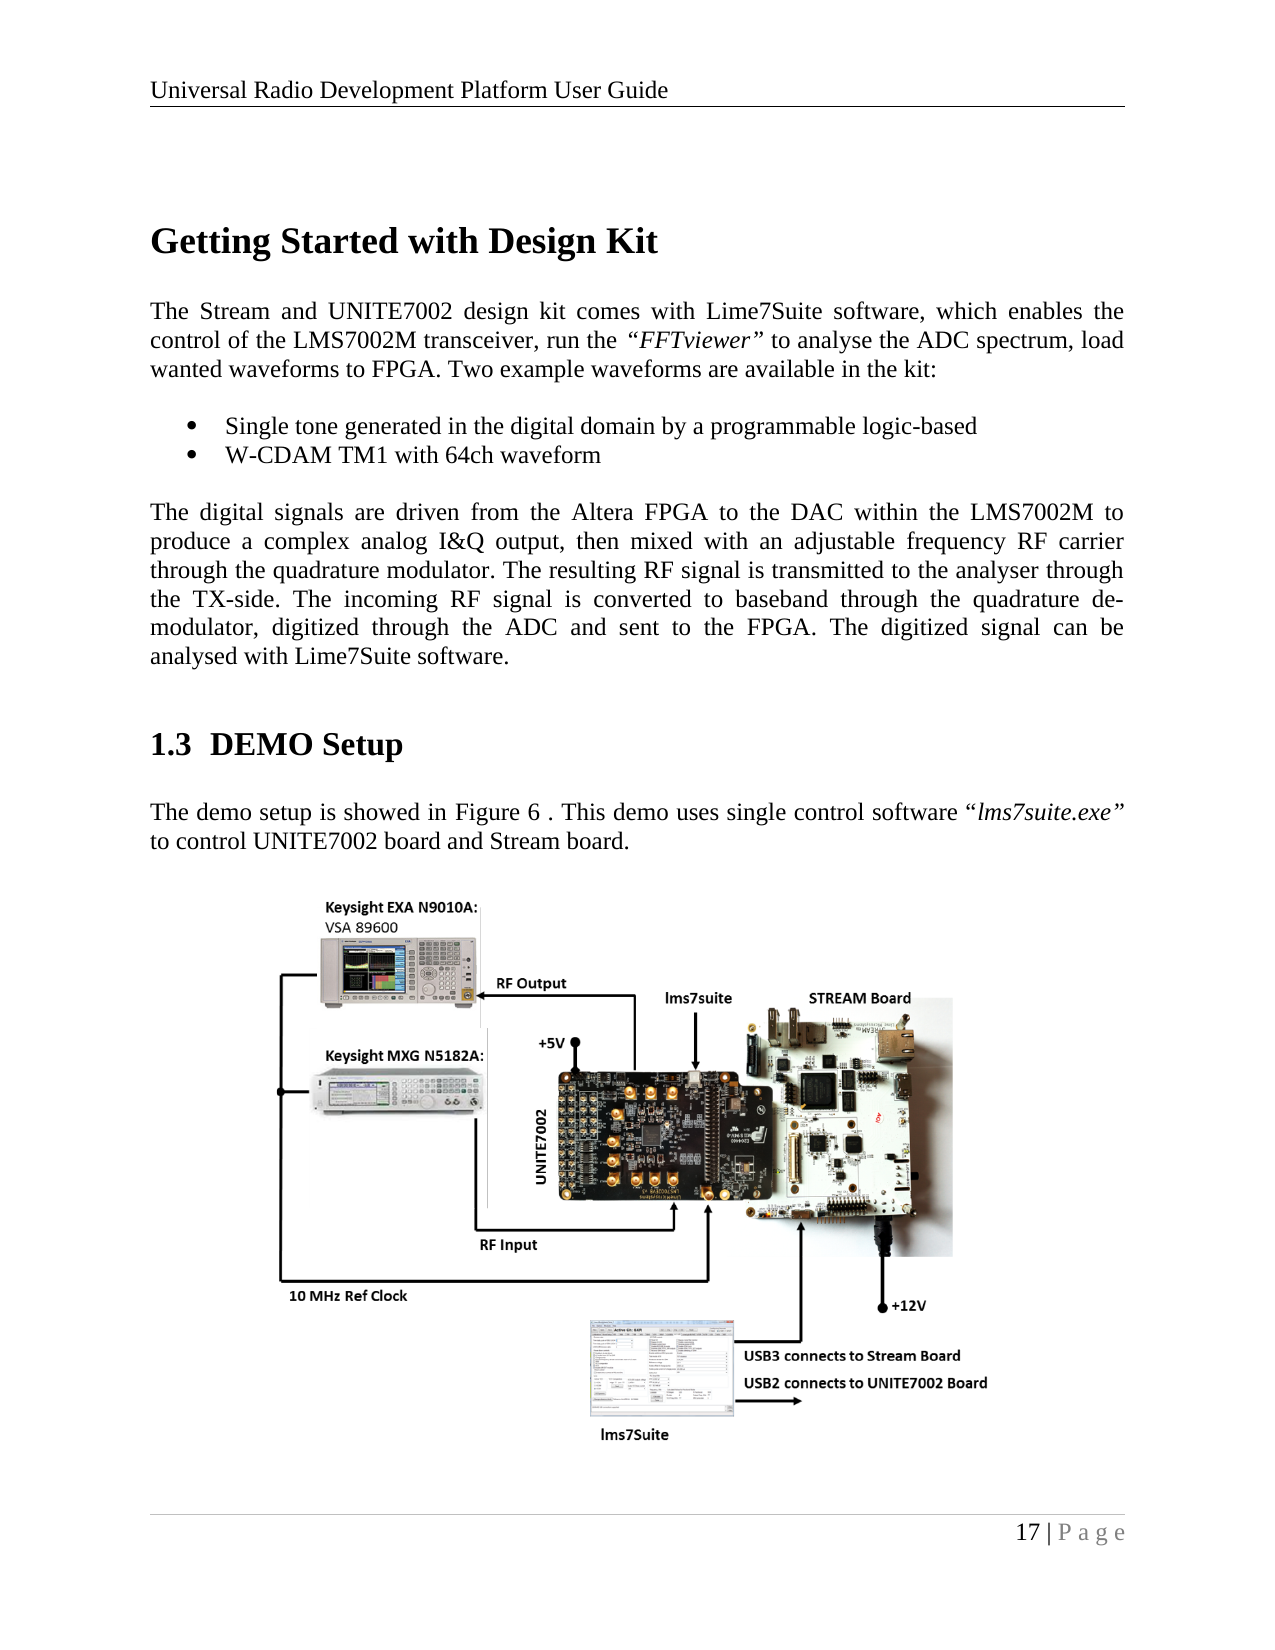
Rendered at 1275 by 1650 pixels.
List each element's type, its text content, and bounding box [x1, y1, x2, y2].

list Single tone generated in the digital domain by a programmable logic-based [187, 411, 1125, 440]
picture [276, 892, 999, 1454]
text The Stream and UNITE7002 design kit comes with Lime7Suite software, which enables the control of the LMS7002M transceiver, run the “FFTviewer” to analyse the ADC spectrum, load wanted waveforms to FPGA. Two example waveforms are available in the kit: [150, 296, 1125, 382]
list W-CDAM TM1 with 64ch waveform [187, 440, 1125, 469]
subtitle DEMO Setup [150, 724, 1125, 762]
subtitle Getting Started with Design Kit [150, 218, 1125, 261]
text The digital signals are driven from the Altera FPGA to the DAC within the LMS7002M to produce a complex analog I&Q output, then mixed with an adjustable frequency RF carrier through the quadrature modulator. The resulting RF signal is transmitted to the analyser through the TX-side. The incoming RF signal is converted to baseband through the quadrature de-modulator, digitized through the ADC and sent to the FPGA. The digitized signal can be analysed with Lime7Suite software. [150, 497, 1125, 670]
text The demo setup is showed in Figure 6 . This demo uses single control software “lms7suite.exe” to control UNITE7002 board and Stream board. [150, 797, 1125, 854]
